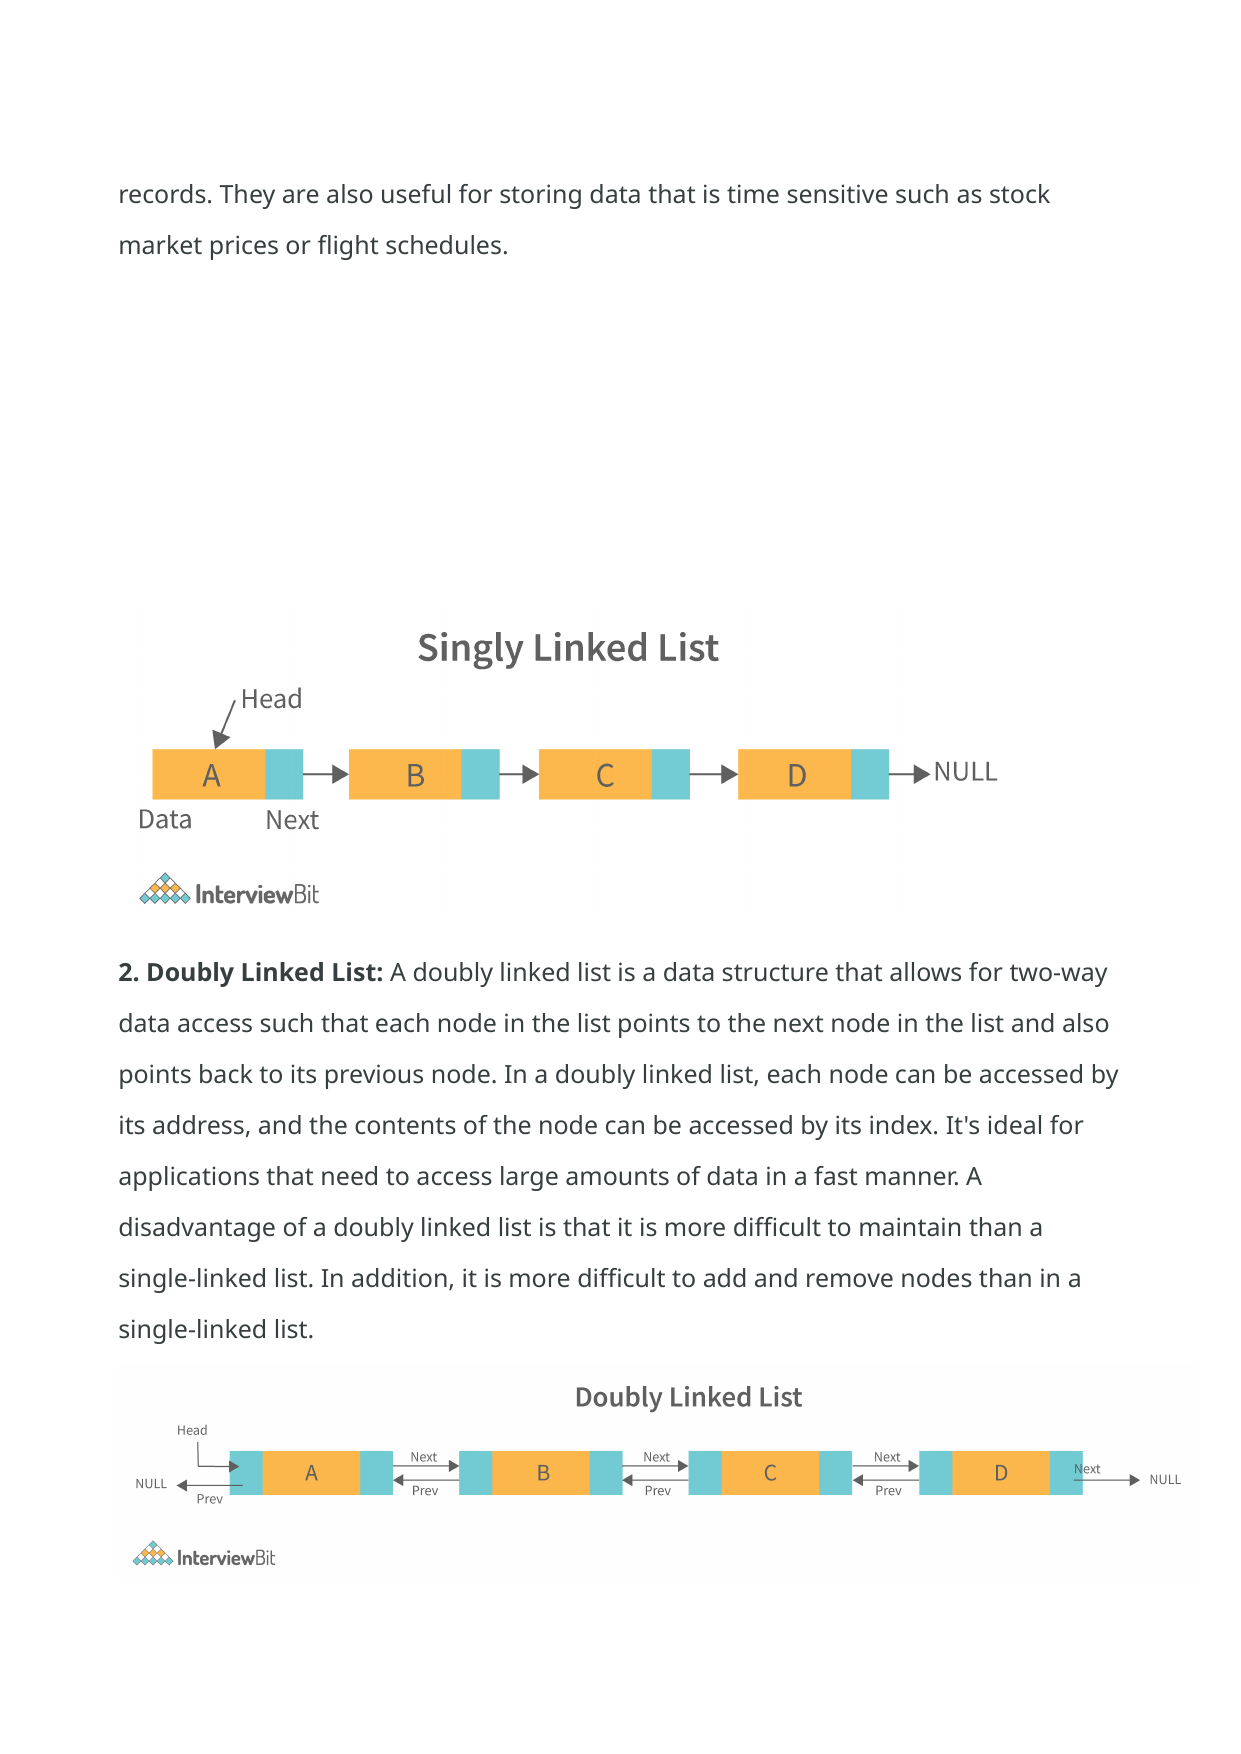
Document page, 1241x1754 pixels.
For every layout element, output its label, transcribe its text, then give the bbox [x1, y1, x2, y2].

picture [118, 1362, 1200, 1579]
text 2. Doubly Linked List: A doubly linked list is a data structure that allows for two-way data access such that each node in the list points to the next node in the list and also points back to its previous node. In a doubly linked list, each node can be accessed by its address, and the contents of the node can be accessed by its index. It's ideal for applications that need to access large amounts of data in a fast manner. A disadvantage of a doubly linked list is that it is more difficult to maintain than a single-linked list. In addition, it is more difficult to add and remove nodes than in a single-linked list. [118, 954, 1122, 1346]
picture [118, 601, 1017, 926]
text records. They are also useful for storing data that is time sensitive such as stock market prices or flight schedules. [118, 176, 1122, 261]
